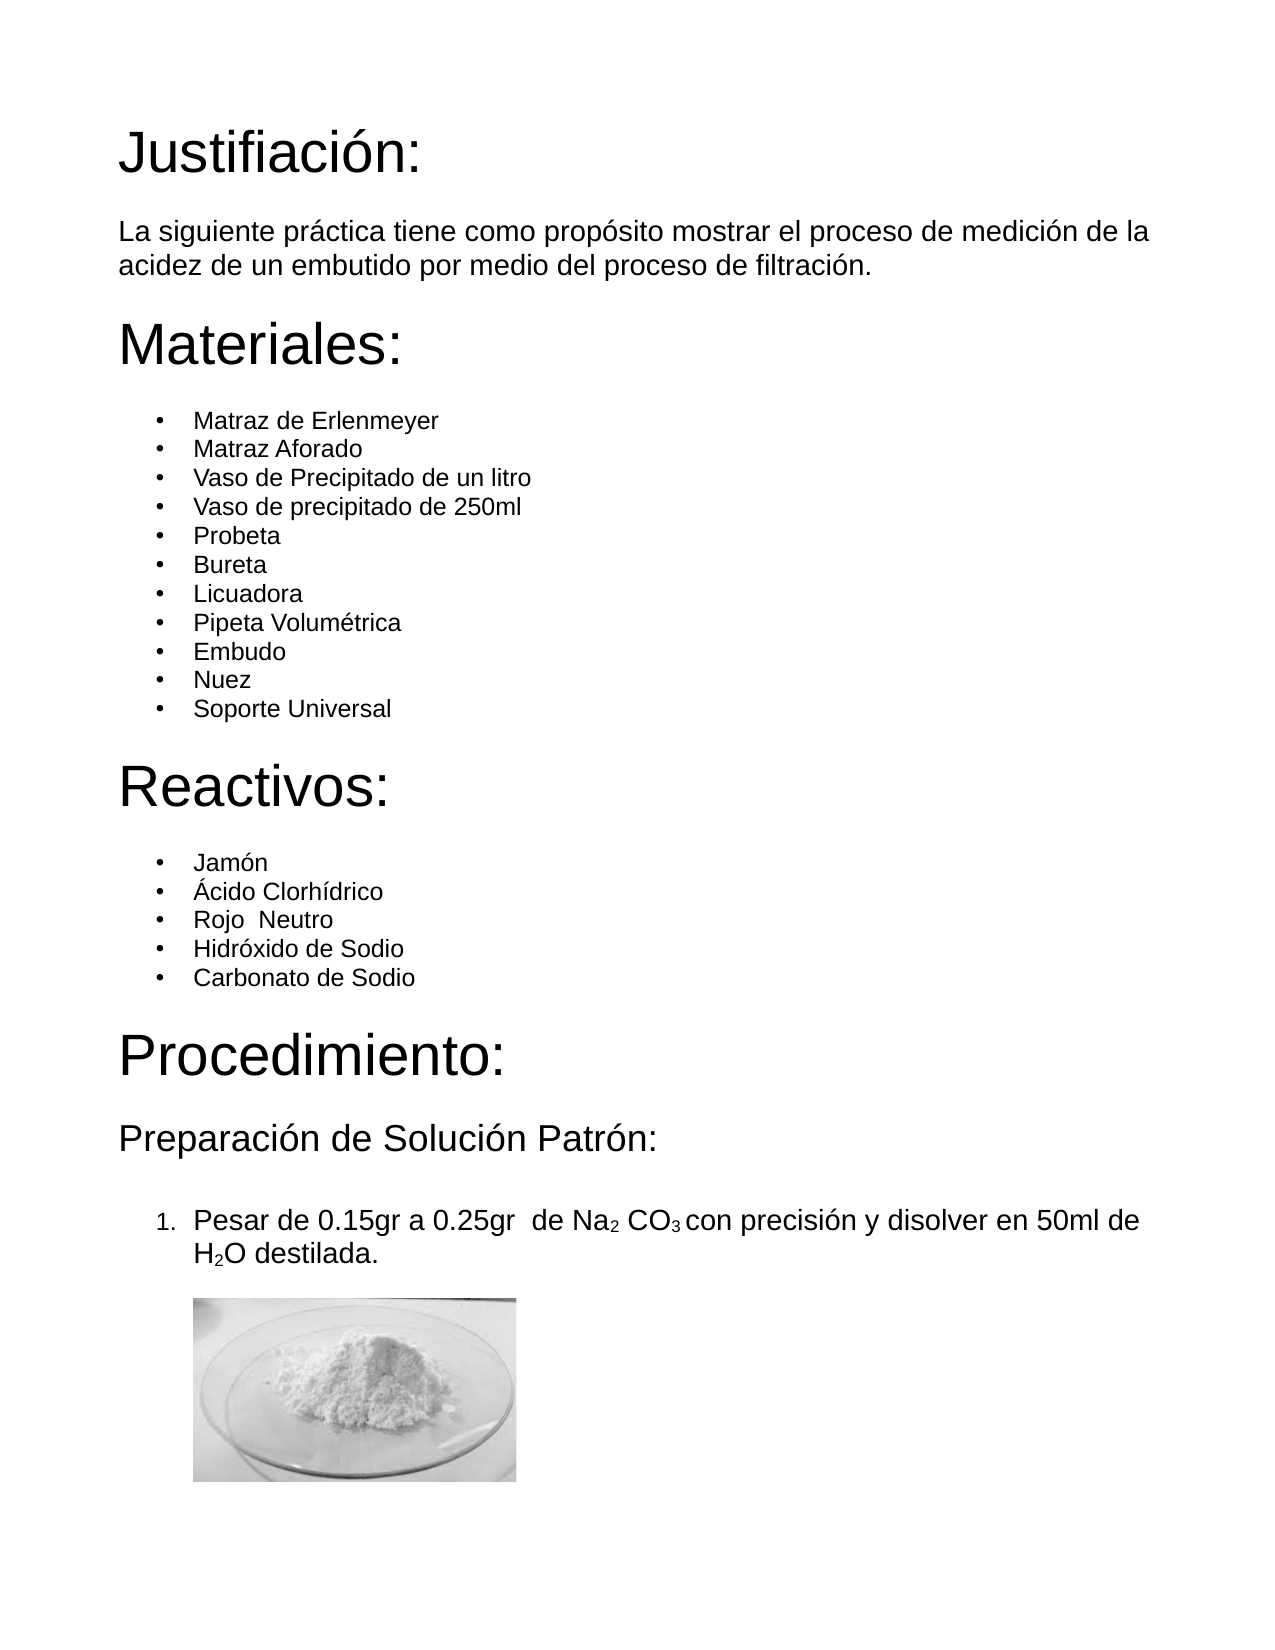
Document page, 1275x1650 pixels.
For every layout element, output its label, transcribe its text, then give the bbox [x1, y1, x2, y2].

list Licuadora [156, 579, 1157, 608]
list Carbonato de Sodio [156, 963, 1157, 992]
list Pipeta Volumétrica [156, 608, 1157, 636]
list Ácido Clorhídrico [156, 876, 1157, 905]
list Hidróxido de Sodio [156, 934, 1157, 963]
text Justifiación: [118, 118, 1157, 185]
list Nuez [156, 665, 1157, 694]
text La siguiente práctica tiene como propósito mostrar el proceso de medición de la acidez de un embutido por medio del proceso de filtración. [118, 214, 1157, 281]
text Procedimiento: [118, 1021, 1157, 1088]
list Rojo Neutro [156, 905, 1157, 934]
text Materiales: [118, 310, 1157, 377]
list Soporte Universal [156, 694, 1157, 723]
text Reactivos: [118, 752, 1157, 819]
list Vaso de precipitado de 250ml [156, 492, 1157, 521]
list Pesar de 0.15gr a 0.25gr de Na2 CO3 con precisión y disolver en 50ml de H2O destilada. [156, 1203, 1157, 1270]
list Bureta [156, 550, 1157, 579]
list Vaso de Precipitado de un litro [156, 463, 1157, 492]
list Probeta [156, 521, 1157, 550]
list Matraz Aforado [156, 434, 1157, 463]
list Embudo [156, 636, 1157, 665]
list Matraz de Erlenmeyer [156, 406, 1157, 434]
text Preparación de Solución Patrón: [118, 1116, 1157, 1159]
list Jamón [156, 848, 1157, 876]
